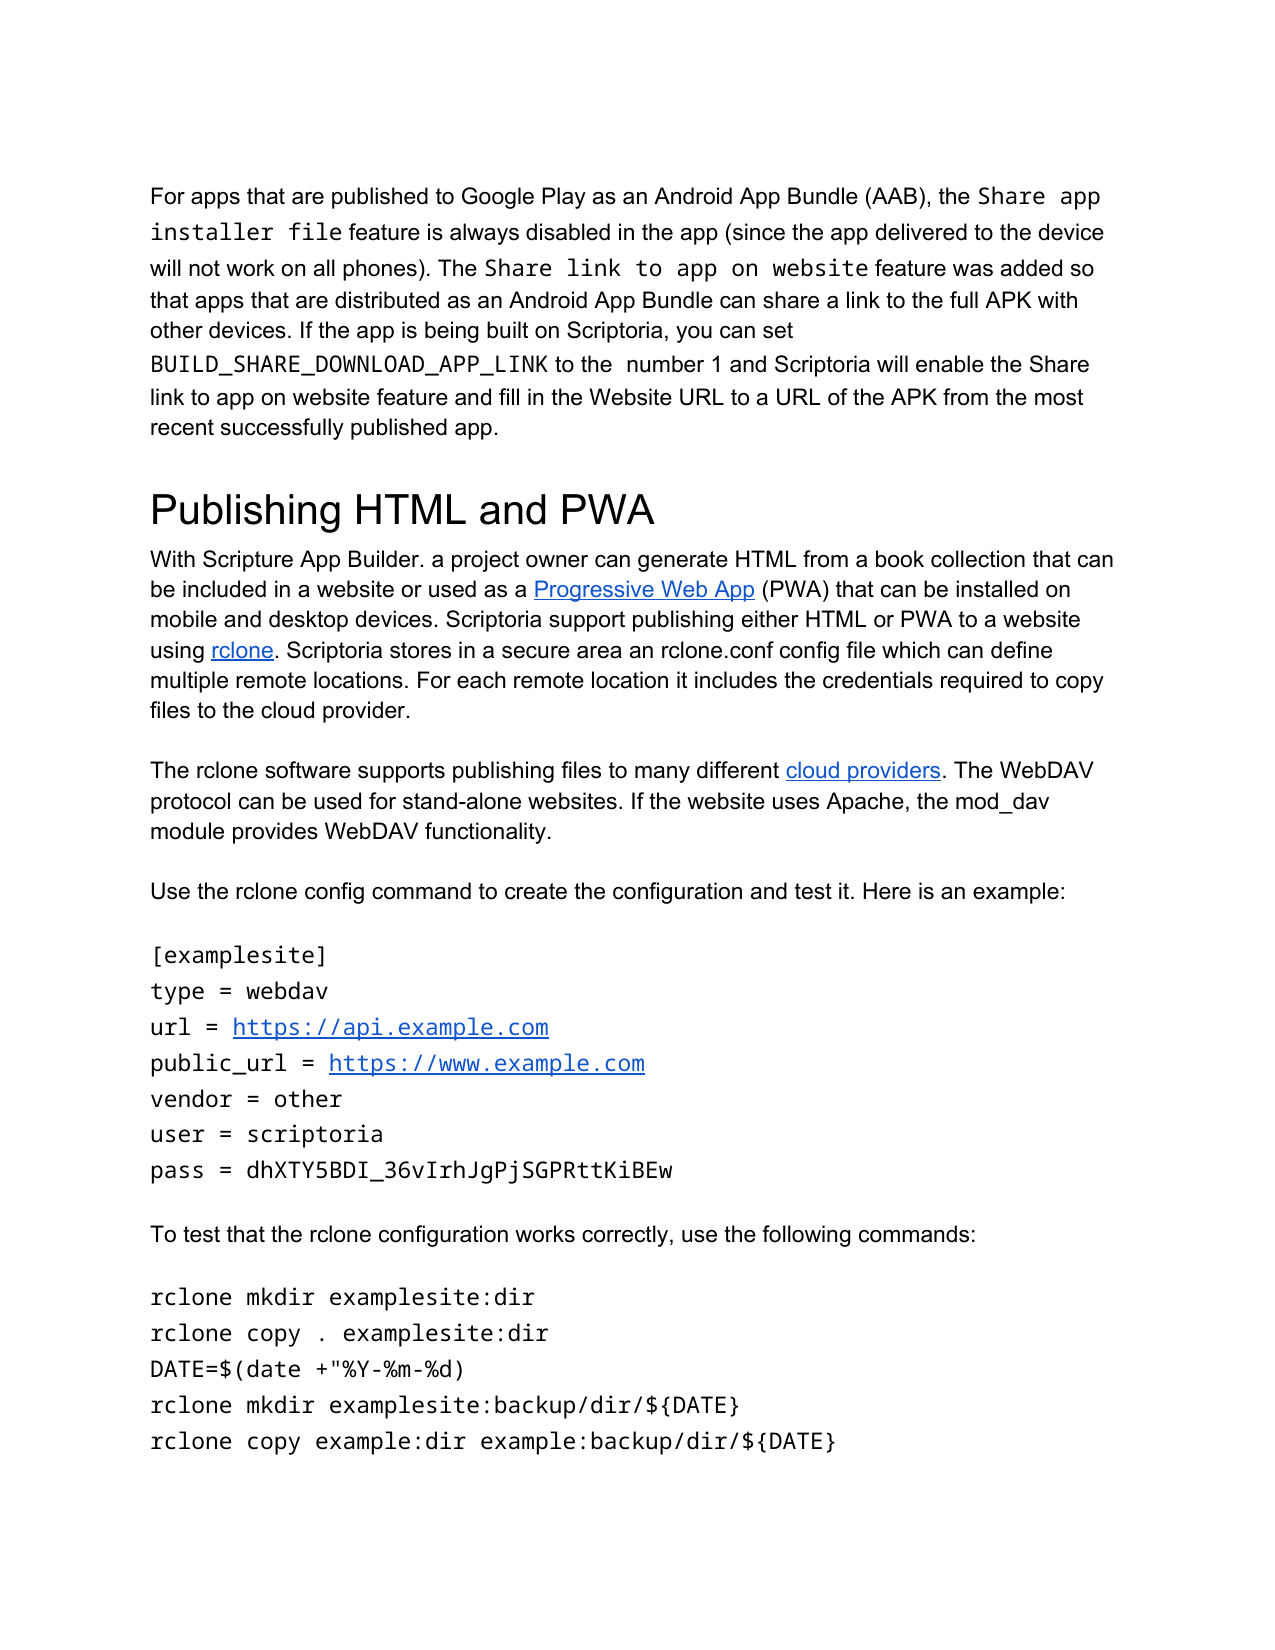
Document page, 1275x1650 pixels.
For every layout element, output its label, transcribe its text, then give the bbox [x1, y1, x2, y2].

text rclone mkdir examplesite:backup/dir/${DATE} [150, 1389, 1125, 1420]
text The rclone software supports publishing files to many different cloud providers. The WebDAV protocol can be used for stand-alone websites. If the website uses Apache, the mod_dav module provides WebDAV functionality. [150, 757, 1125, 844]
text pass = dhXTY5BDI_36vIrhJgPjSGPRttKiBEw [150, 1154, 1125, 1186]
text url = https://api.example.com [150, 1011, 1125, 1042]
text [examplesite] [150, 939, 1125, 970]
text rclone copy example:dir example:backup/dir/${DATE} [150, 1425, 1125, 1456]
text rclone mkdir examplesite:dir [150, 1281, 1125, 1312]
text Use the rclone config command to create the configuration and test it. Here is an example: [150, 878, 1125, 905]
text public_url = https://www.example.com [150, 1047, 1125, 1078]
text user = scriptoria [150, 1118, 1125, 1150]
text To test that the rclone configuration works correctly, use the following commands: [150, 1221, 1125, 1247]
text DATE=$(date +"%Y-%m-%d) [150, 1353, 1125, 1384]
subtitle Publishing HTML and PWA [150, 486, 1125, 533]
text rclone copy . examplesite:dir [150, 1317, 1125, 1348]
text For apps that are published to Google Play as an Android App Bundle (AAB), the Share app installer file feature is always disabled in the app (since the app delivered to the device will not work on all phones). The Share link to app on website feature was added so that apps that are distributed as an Android App Bundle can share a link to the full APK with other devices. If the app is being built on Scriptoria, you can set BUILD_SHARE_DOWNLOAD_APP_LINK to the number 1 and Scriptoria will enable the Share link to app on website feature and fill in the Website URL to a URL of the APK from the most recent successfully published app. [150, 180, 1125, 440]
text type = webdav [150, 975, 1125, 1006]
text vendor = other [150, 1082, 1125, 1114]
text With Scripture App Builder. a project owner can generate HTML from a book collection that can be included in a website or used as a Progressive Web App (PWA) that can be installed on mobile and desktop devices. Scriptoria support publishing either HTML or PWA to a website using rclone. Scriptoria stores in a secure area an rclone.conf config file which can define multiple remote locations. For each remote location it includes the credentials required to copy files to the cloud provider. [150, 546, 1125, 723]
